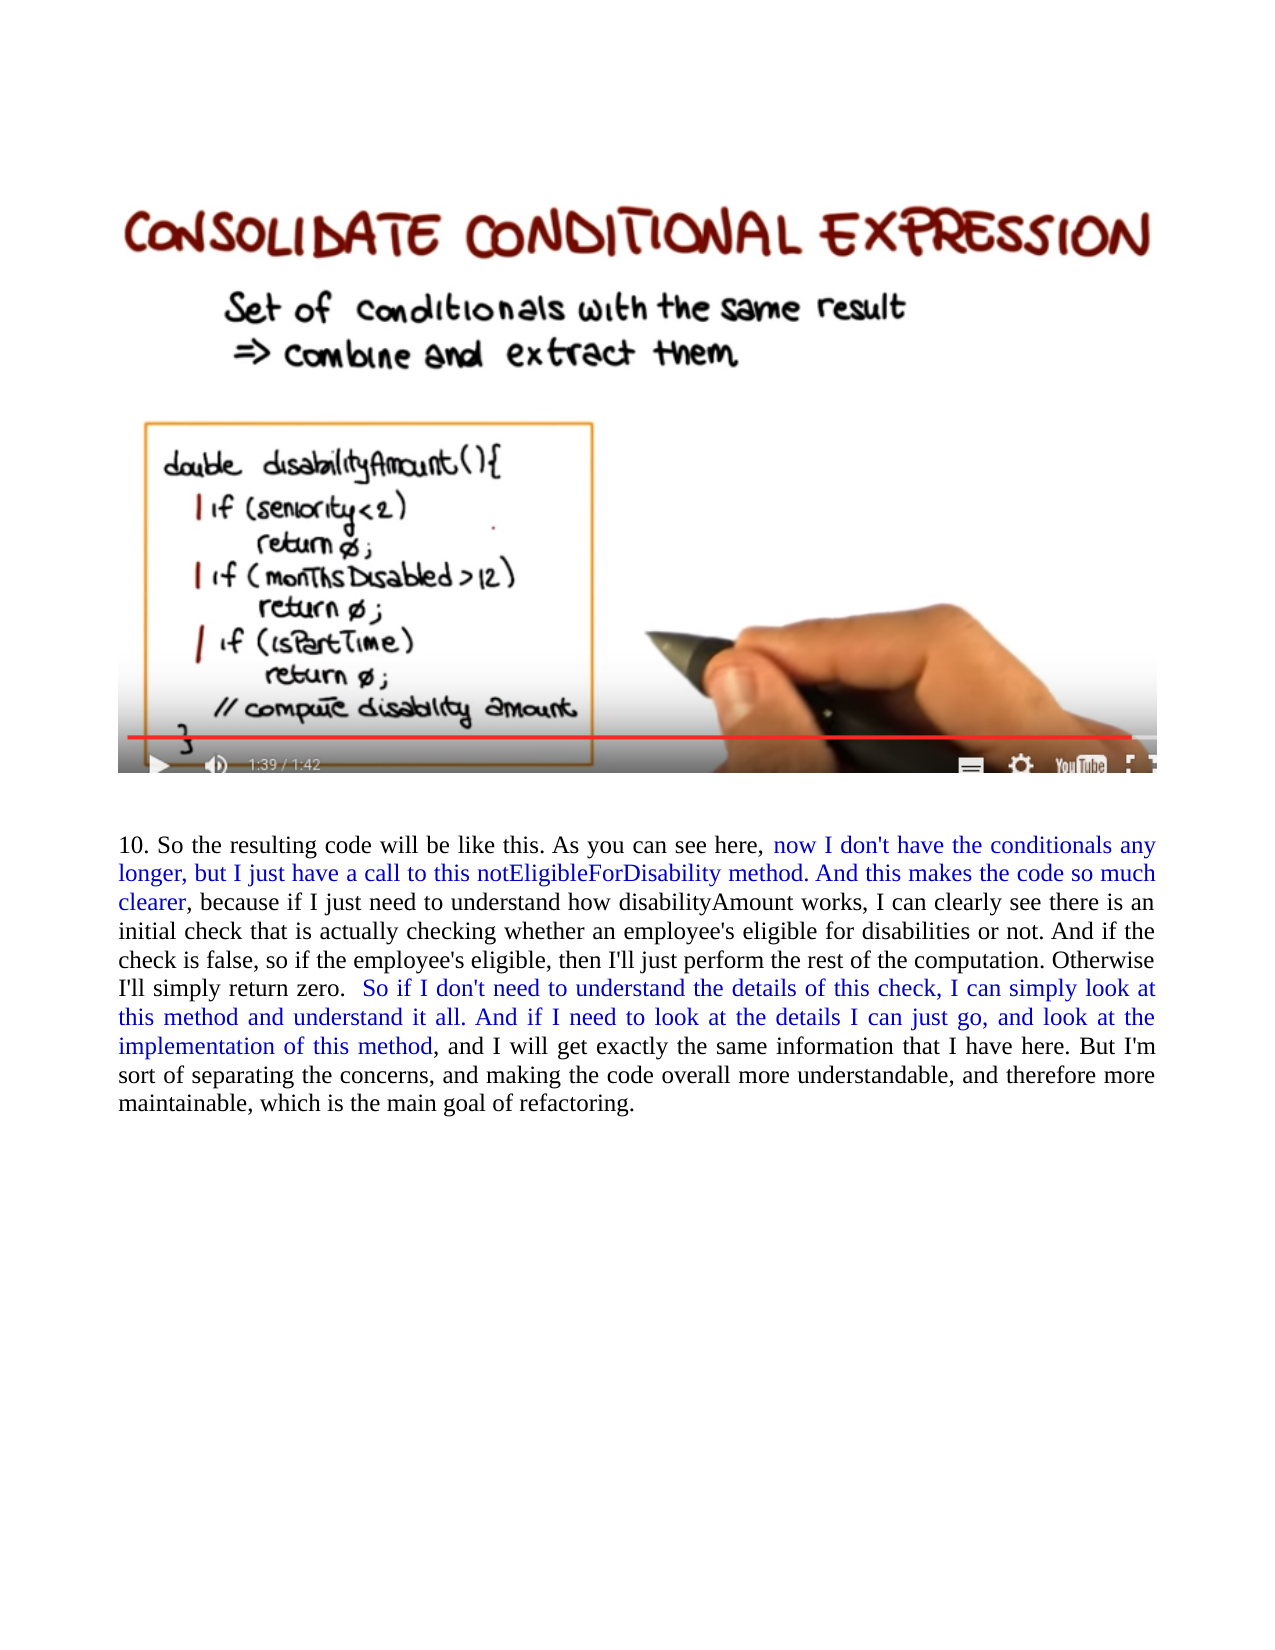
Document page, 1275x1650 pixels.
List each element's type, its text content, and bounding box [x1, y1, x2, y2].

picture [118, 204, 1157, 773]
text 10. So the resulting code will be like this. As you can see here, now I don't have the conditionals any longer, but I just have a call to this notEligibleForDisability method. And this makes the code so much clearer, because if I just need to understand how disabilityAmount works, I can clearly see there is an initial check that is actually checking whether an employee's eligible for disabilities or not. And if the check is false, so if the employee's eligible, then I'll just perform the rest of the computation. Otherwise I'll simply return zero. So if I don't need to understand the details of this check, I can simply look at this method and understand it all. And if I need to look at the details I can just go, and look at the implementation of this method, and I will get exactly the same information that I have here. But I'm sort of separating the concerns, and making the code overall more understandable, and therefore more maintainable, which is the main goal of refactoring. [118, 830, 1157, 1117]
